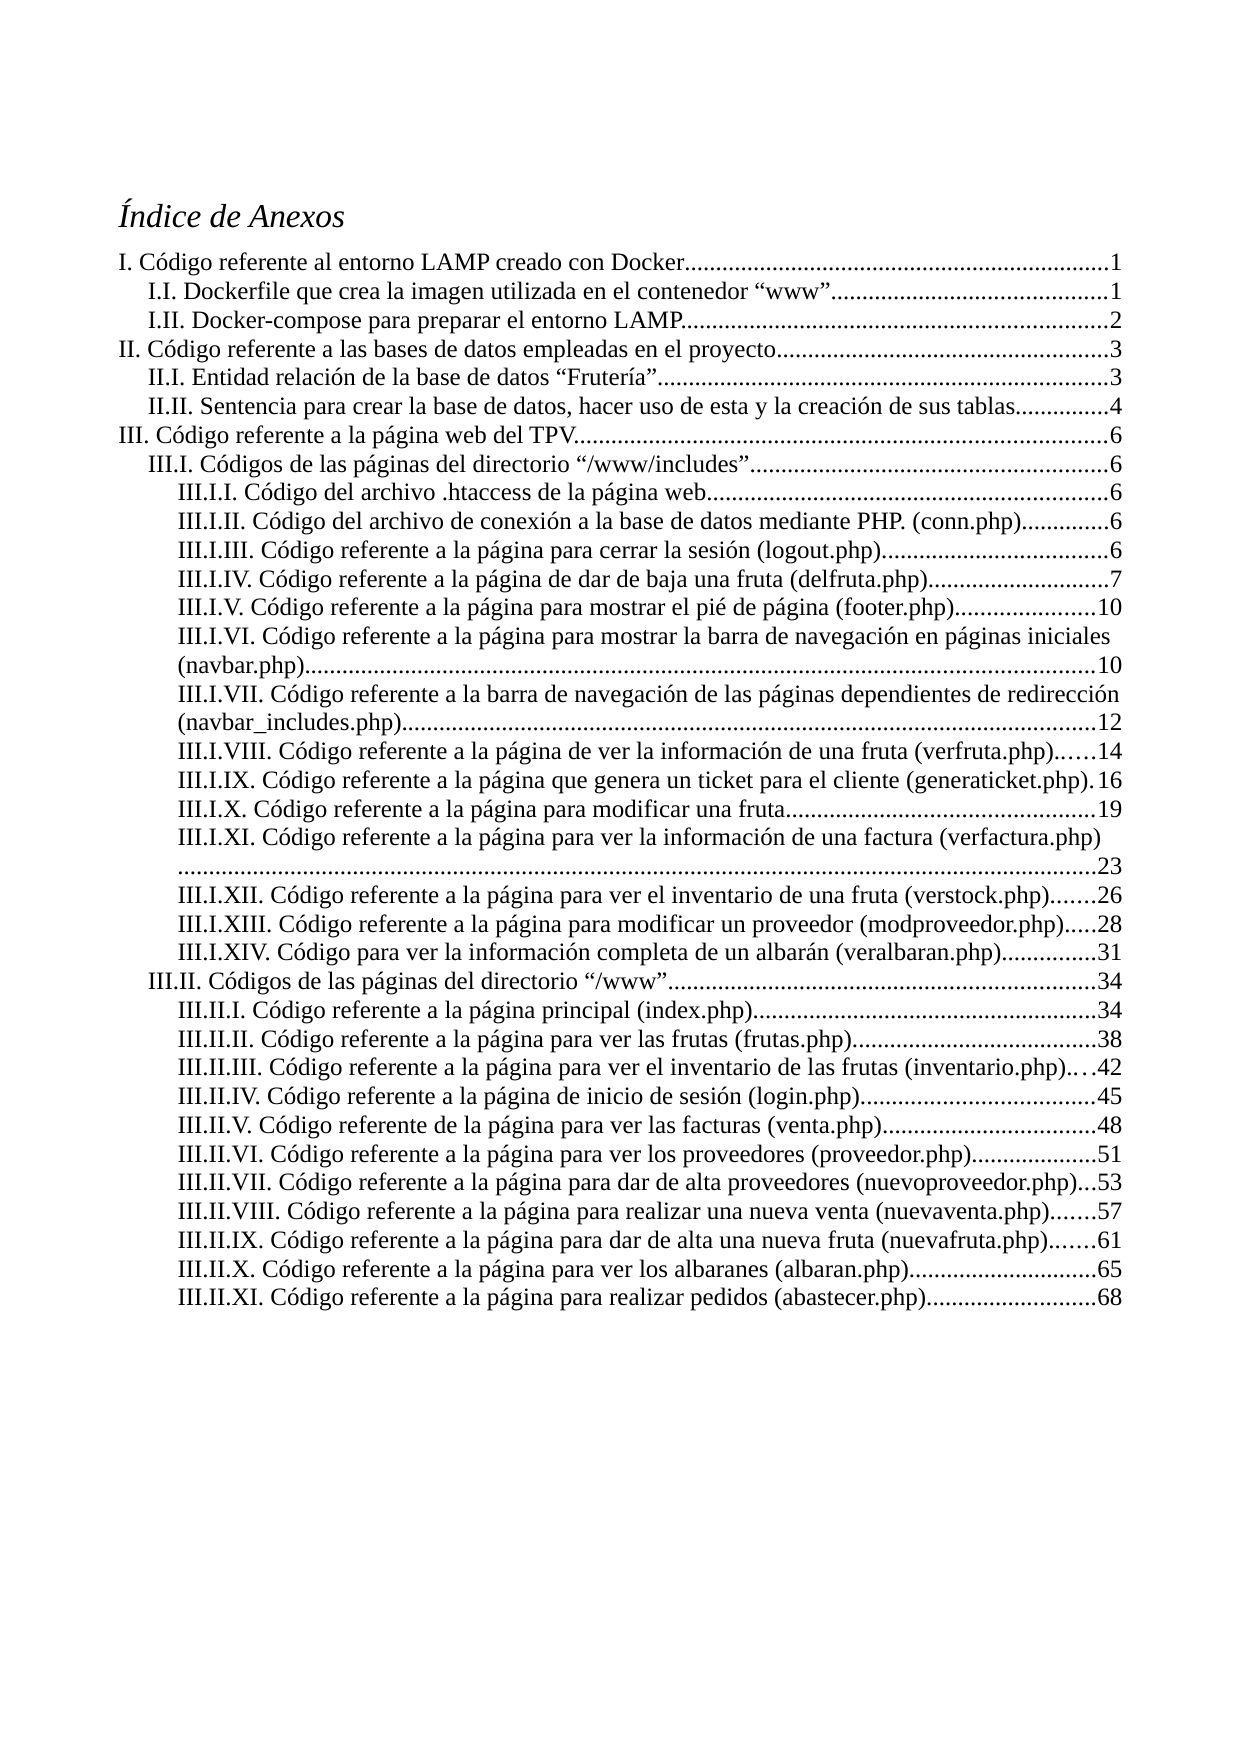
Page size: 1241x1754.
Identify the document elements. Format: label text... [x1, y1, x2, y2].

text III.I.V. Código referente a la página para mostrar el pié de página (footer.php). 10 [177, 592, 1122, 621]
text III.II.VII. Código referente a la página para dar de alta proveedores (nuevoproveedor.php). 53 [177, 1167, 1122, 1196]
text II. Código referente a las bases de datos empleadas en el proyecto 3 [118, 334, 1122, 362]
text III.II.I. Código referente a la página principal (index.php). 34 [177, 995, 1122, 1024]
text III.I.II. Código del archivo de conexión a la base de datos mediante PHP. (conn.php) 6 [177, 506, 1122, 535]
text I. Código referente al entorno LAMP creado con Docker 1 [118, 247, 1122, 276]
text II.II. Sentencia para crear la base de datos, hacer uso de esta y la creación de sus tablas 4 [148, 391, 1122, 420]
text III.I.IX. Código referente a la página que genera un ticket para el cliente (generaticket.php) 16 [177, 765, 1122, 794]
text I.I. Dockerfile que crea la imagen utilizada en el contenedor “www”. 1 [148, 276, 1122, 305]
text III.II.XI. Código referente a la página para realizar pedidos (abastecer.php). 68 [177, 1282, 1122, 1311]
text III.I.XI. Código referente a la página para ver la información de una factura (verfactura.php) 23 [177, 822, 1122, 880]
text III.I.IV. Código referente a la página de dar de baja una fruta (delfruta.php). 7 [177, 564, 1122, 592]
text III.I.VI. Código referente a la página para mostrar la barra de navegación en páginas iniciales (navbar.php). 10 [177, 621, 1122, 679]
text I.II. Docker-compose para preparar el entorno LAMP. 2 [148, 305, 1122, 334]
text III.II.III. Código referente a la página para ver el inventario de las frutas (inventario.php). 42 [177, 1052, 1122, 1081]
text III.I.VIII. Código referente a la página de ver la información de una fruta (verfruta.php). 14 [177, 736, 1122, 765]
text III.II.VI. Código referente a la página para ver los proveedores (proveedor.php). 51 [177, 1139, 1122, 1167]
text III.II.V. Código referente de la página para ver las facturas (venta.php). 48 [177, 1110, 1122, 1139]
text III.I. Códigos de las páginas del directorio “/www/includes”. 6 [148, 449, 1122, 477]
text III.I.VII. Código referente a la barra de navegación de las páginas dependientes de redirección (navbar_includes.php). 12 [177, 679, 1122, 736]
text III.I.III. Código referente a la página para cerrar la sesión (logout.php). 6 [177, 535, 1122, 564]
text III.II.X. Código referente a la página para ver los albaranes (albaran.php). 65 [177, 1254, 1122, 1282]
text III.I.XIII. Código referente a la página para modificar un proveedor (modproveedor.php). 28 [177, 909, 1122, 937]
text III.II.VIII. Código referente a la página para realizar una nueva venta (nuevaventa.php). 57 [177, 1196, 1122, 1225]
text III. Código referente a la página web del TPV. 6 [118, 420, 1122, 449]
subtitle Índice de Anexos [118, 197, 1122, 235]
text III.II.IV. Código referente a la página de inicio de sesión (login.php). 45 [177, 1081, 1122, 1110]
text III.I.X. Código referente a la página para modificar una fruta. 19 [177, 794, 1122, 822]
text III.I.XII. Código referente a la página para ver el inventario de una fruta (verstock.php). 26 [177, 880, 1122, 909]
text II.I. Entidad relación de la base de datos “Frutería” 3 [148, 362, 1122, 391]
text III.II. Códigos de las páginas del directorio “/www”. 34 [148, 966, 1122, 995]
text III.II.II. Código referente a la página para ver las frutas (frutas.php). 38 [177, 1024, 1122, 1052]
text III.I.I. Código del archivo .htaccess de la página web. 6 [177, 477, 1122, 506]
text III.II.IX. Código referente a la página para dar de alta una nueva fruta (nuevafruta.php). 61 [177, 1225, 1122, 1254]
text III.I.XIV. Código para ver la información completa de un albarán (veralbaran.php). 31 [177, 937, 1122, 966]
